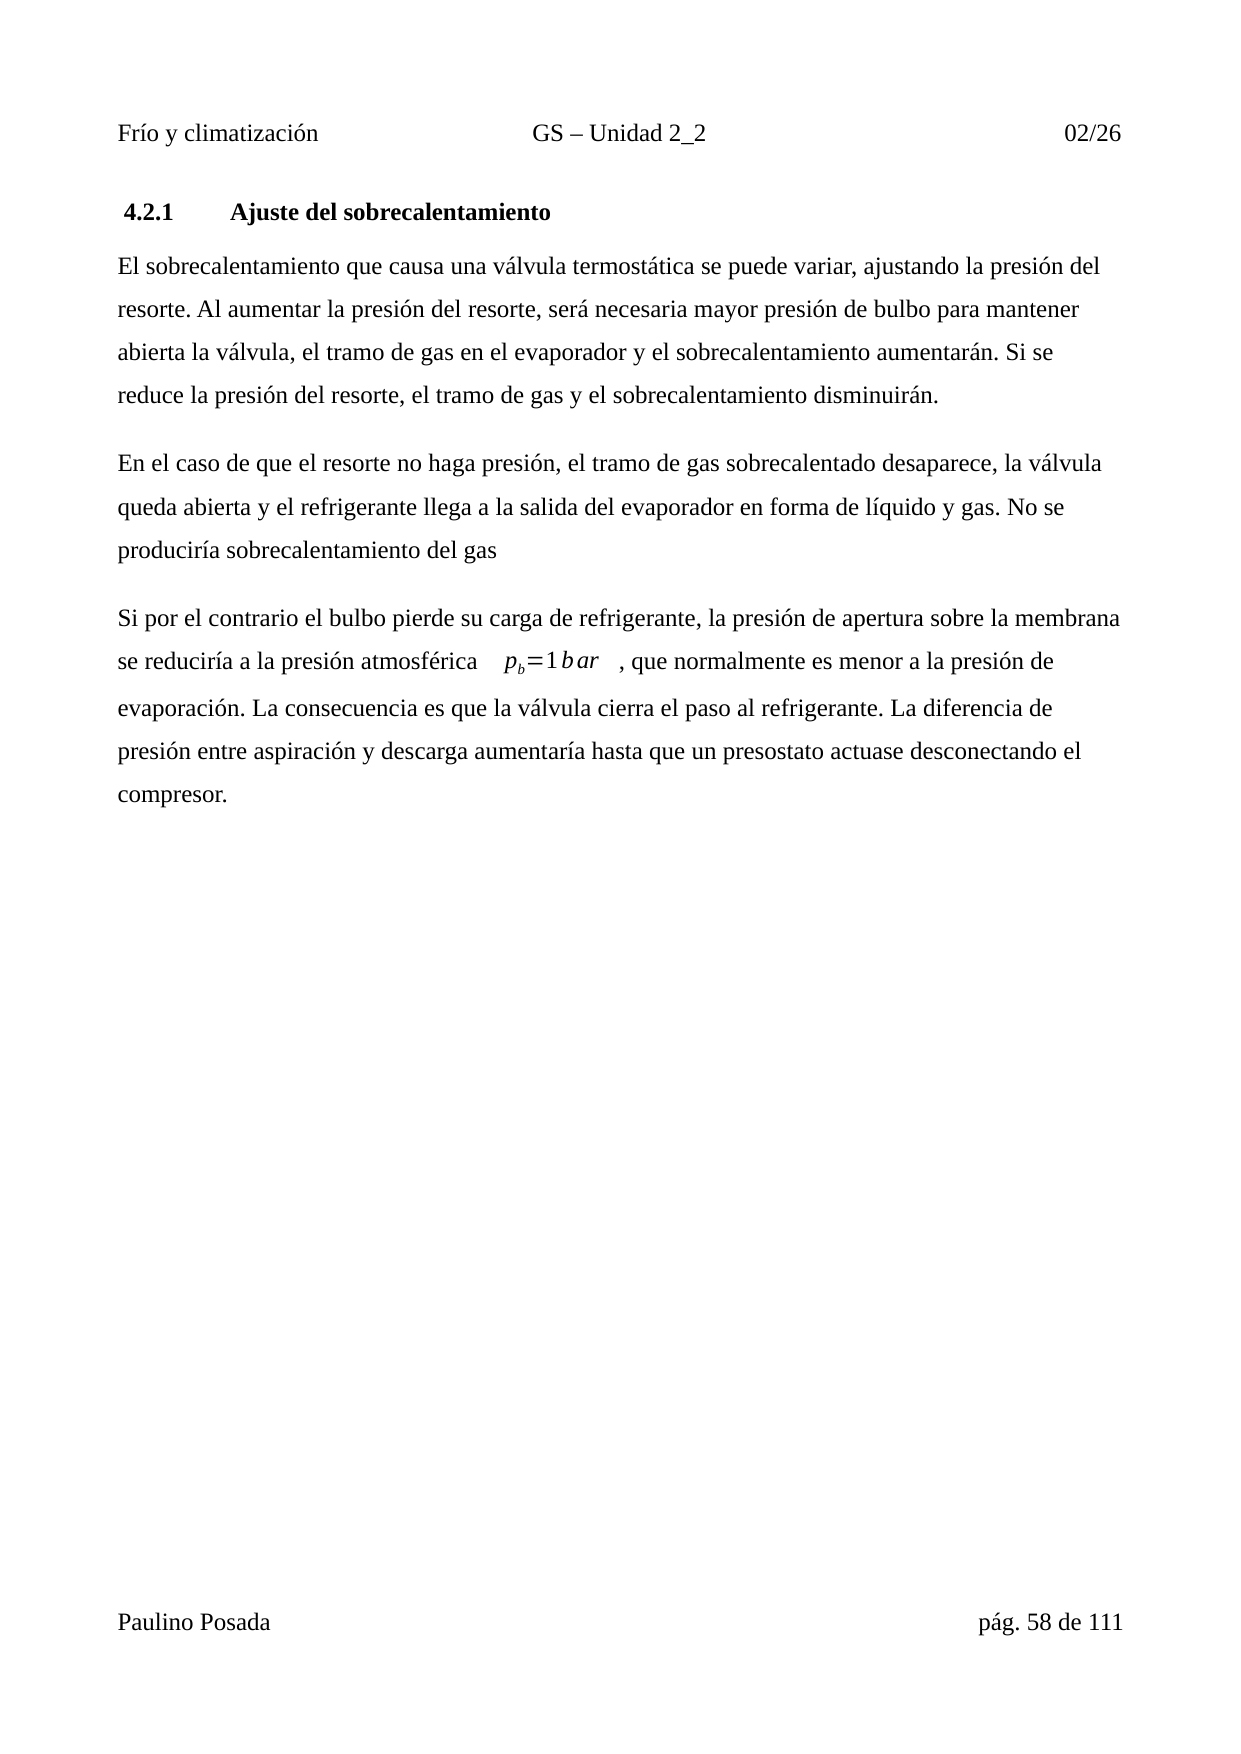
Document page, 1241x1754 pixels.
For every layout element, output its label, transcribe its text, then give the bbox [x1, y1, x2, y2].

text Si por el contrario el bulbo pierde su carga de refrigerante, la presión de apertura sobre la membrana se reduciría a la presión atmosférica , que normalmente es menor a la presión de evaporación. La consecuencia es que la válvula cierra el paso al refrigerante. La diferencia de presión entre aspiración y descarga aumentaría hasta que un presostato actuase desconectando el compresor. [117, 603, 1123, 808]
text En el caso de que el resorte no haga presión, el tramo de gas sobrecalentado desaparece, la válvula queda abierta y el refrigerante llega a la salida del evaporador en forma de líquido y gas. No se produciría sobrecalentamiento del gas [117, 448, 1123, 563]
text El sobrecalentamiento que causa una válvula termostática se puede variar, ajustando la presión del resorte. Al aumentar la presión del resorte, será necesaria mayor presión de bulbo para mantener abierta la válvula, el tramo de gas en el evaporador y el sobrecalentamiento aumentarán. Si se reduce la presión del resorte, el tramo de gas y el sobrecalentamiento disminuirán. [117, 251, 1123, 409]
subtitle Ajuste del sobrecalentamiento [117, 197, 1123, 226]
